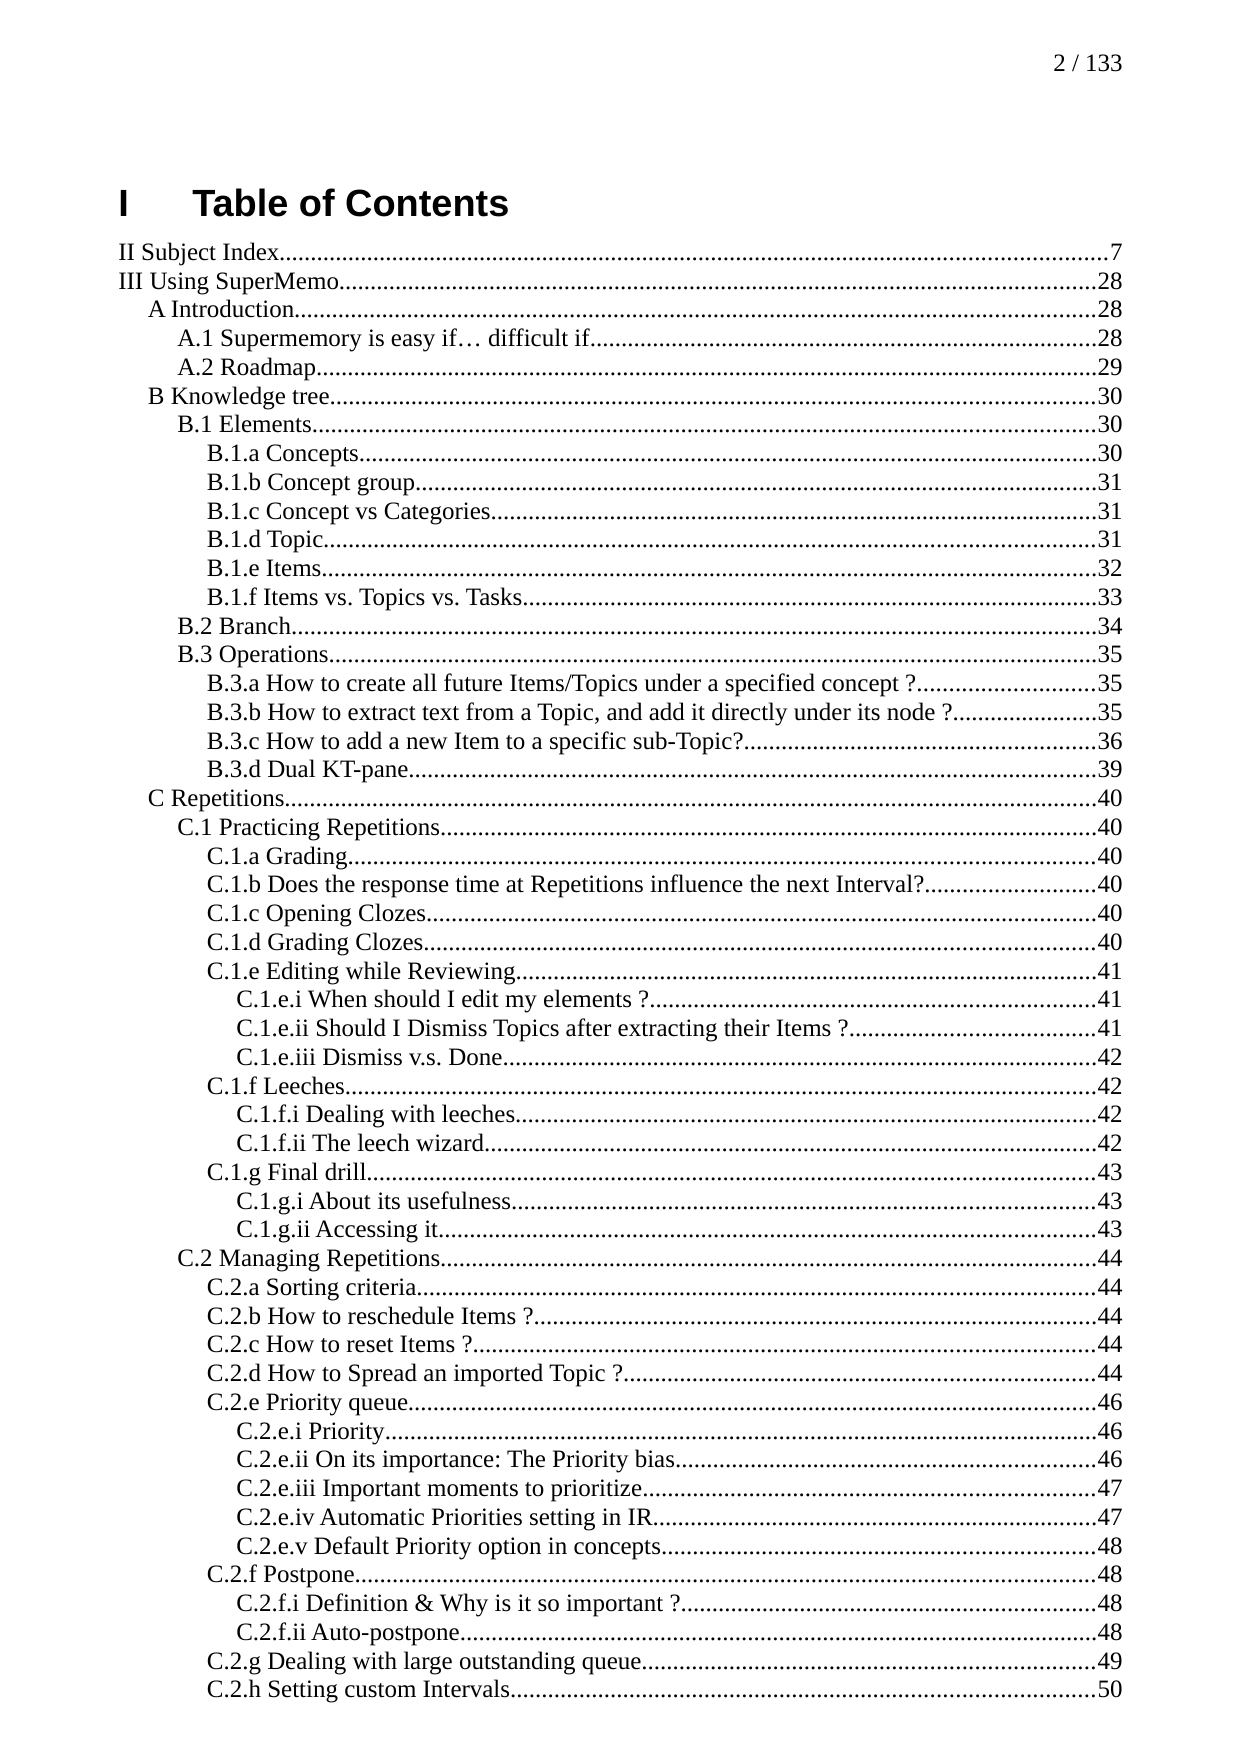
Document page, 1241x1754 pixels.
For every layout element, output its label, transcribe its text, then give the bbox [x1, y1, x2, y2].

text C.2.e.i Priority 46 [236, 1416, 1122, 1444]
text II Subject Index 7 [118, 237, 1122, 266]
text C.1.d Grading Clozes 40 [207, 927, 1122, 956]
text C.1.e.ii Should I Dismiss Topics after extracting their Items ? 41 [236, 1013, 1122, 1042]
text B.1.f Items vs. Topics vs. Tasks 33 [207, 582, 1122, 611]
text C.1.f.ii The leech wizard 42 [236, 1128, 1122, 1157]
text C.1.f.i Dealing with leeches 42 [236, 1099, 1122, 1128]
text C.2.e.v Default Priority option in concepts 48 [236, 1531, 1122, 1559]
text B Knowledge tree 30 [148, 381, 1122, 409]
text C Repetitions 40 [148, 783, 1122, 812]
text C.1 Practicing Repetitions 40 [177, 812, 1122, 841]
subtitle Table of Contents [118, 181, 1122, 224]
text A Introduction 28 [148, 294, 1122, 323]
text C.2.e.iii Important moments to prioritize 47 [236, 1473, 1122, 1502]
text C.2.g Dealing with large outstanding queue 49 [207, 1646, 1122, 1674]
text A.1 Supermemory is easy if… difficult if... 28 [177, 323, 1122, 352]
text B.2 Branch 34 [177, 611, 1122, 639]
text C.1.e.iii Dismiss v.s. Done 42 [236, 1042, 1122, 1071]
text C.1.e.i When should I edit my elements ? 41 [236, 984, 1122, 1013]
text C.1.b Does the response time at Repetitions influence the next Interval? 40 [207, 869, 1122, 898]
text III Using SuperMemo 28 [118, 266, 1122, 294]
text C.2.a Sorting criteria 44 [207, 1272, 1122, 1301]
text C.2.b How to reschedule Items ? 44 [207, 1301, 1122, 1329]
text B.1.d Topic 31 [207, 524, 1122, 553]
text B.1.a Concepts 30 [207, 438, 1122, 467]
text B.3 Operations 35 [177, 639, 1122, 668]
text B.1.c Concept vs Categories 31 [207, 496, 1122, 524]
text C.1.g.ii Accessing it 43 [236, 1214, 1122, 1243]
text C.1.g.i About its usefulness 43 [236, 1186, 1122, 1214]
text B.3.c How to add a new Item to a specific sub-Topic? 36 [207, 726, 1122, 754]
text B.1.b Concept group 31 [207, 467, 1122, 496]
text C.2.f.ii Auto-postpone 48 [236, 1617, 1122, 1646]
text C.2.e Priority queue 46 [207, 1387, 1122, 1416]
text B.1 Elements 30 [177, 409, 1122, 438]
text B.1.e Items 32 [207, 553, 1122, 582]
text C.2 Managing Repetitions 44 [177, 1243, 1122, 1272]
text B.3.a How to create all future Items/Topics under a specified concept ? 35 [207, 668, 1122, 697]
text C.2.e.iv Automatic Priorities setting in IR 47 [236, 1502, 1122, 1531]
text C.1.e Editing while Reviewing 41 [207, 956, 1122, 984]
text C.1.c Opening Clozes 40 [207, 898, 1122, 927]
text B.3.b How to extract text from a Topic, and add it directly under its node ? 35 [207, 697, 1122, 726]
text C.1.a Grading 40 [207, 841, 1122, 869]
text C.1.g Final drill 43 [207, 1157, 1122, 1186]
text C.2.e.ii On its importance: The Priority bias 46 [236, 1444, 1122, 1473]
text C.2.f Postpone 48 [207, 1559, 1122, 1588]
text C.2.d How to Spread an imported Topic ? 44 [207, 1358, 1122, 1387]
text A.2 Roadmap 29 [177, 352, 1122, 381]
text C.2.f.i Definition & Why is it so important ? 48 [236, 1588, 1122, 1617]
text C.2.c How to reset Items ? 44 [207, 1329, 1122, 1358]
text C.1.f Leeches 42 [207, 1071, 1122, 1099]
text C.2.h Setting custom Intervals 50 [207, 1674, 1122, 1703]
text B.3.d Dual KT-pane 39 [207, 754, 1122, 783]
